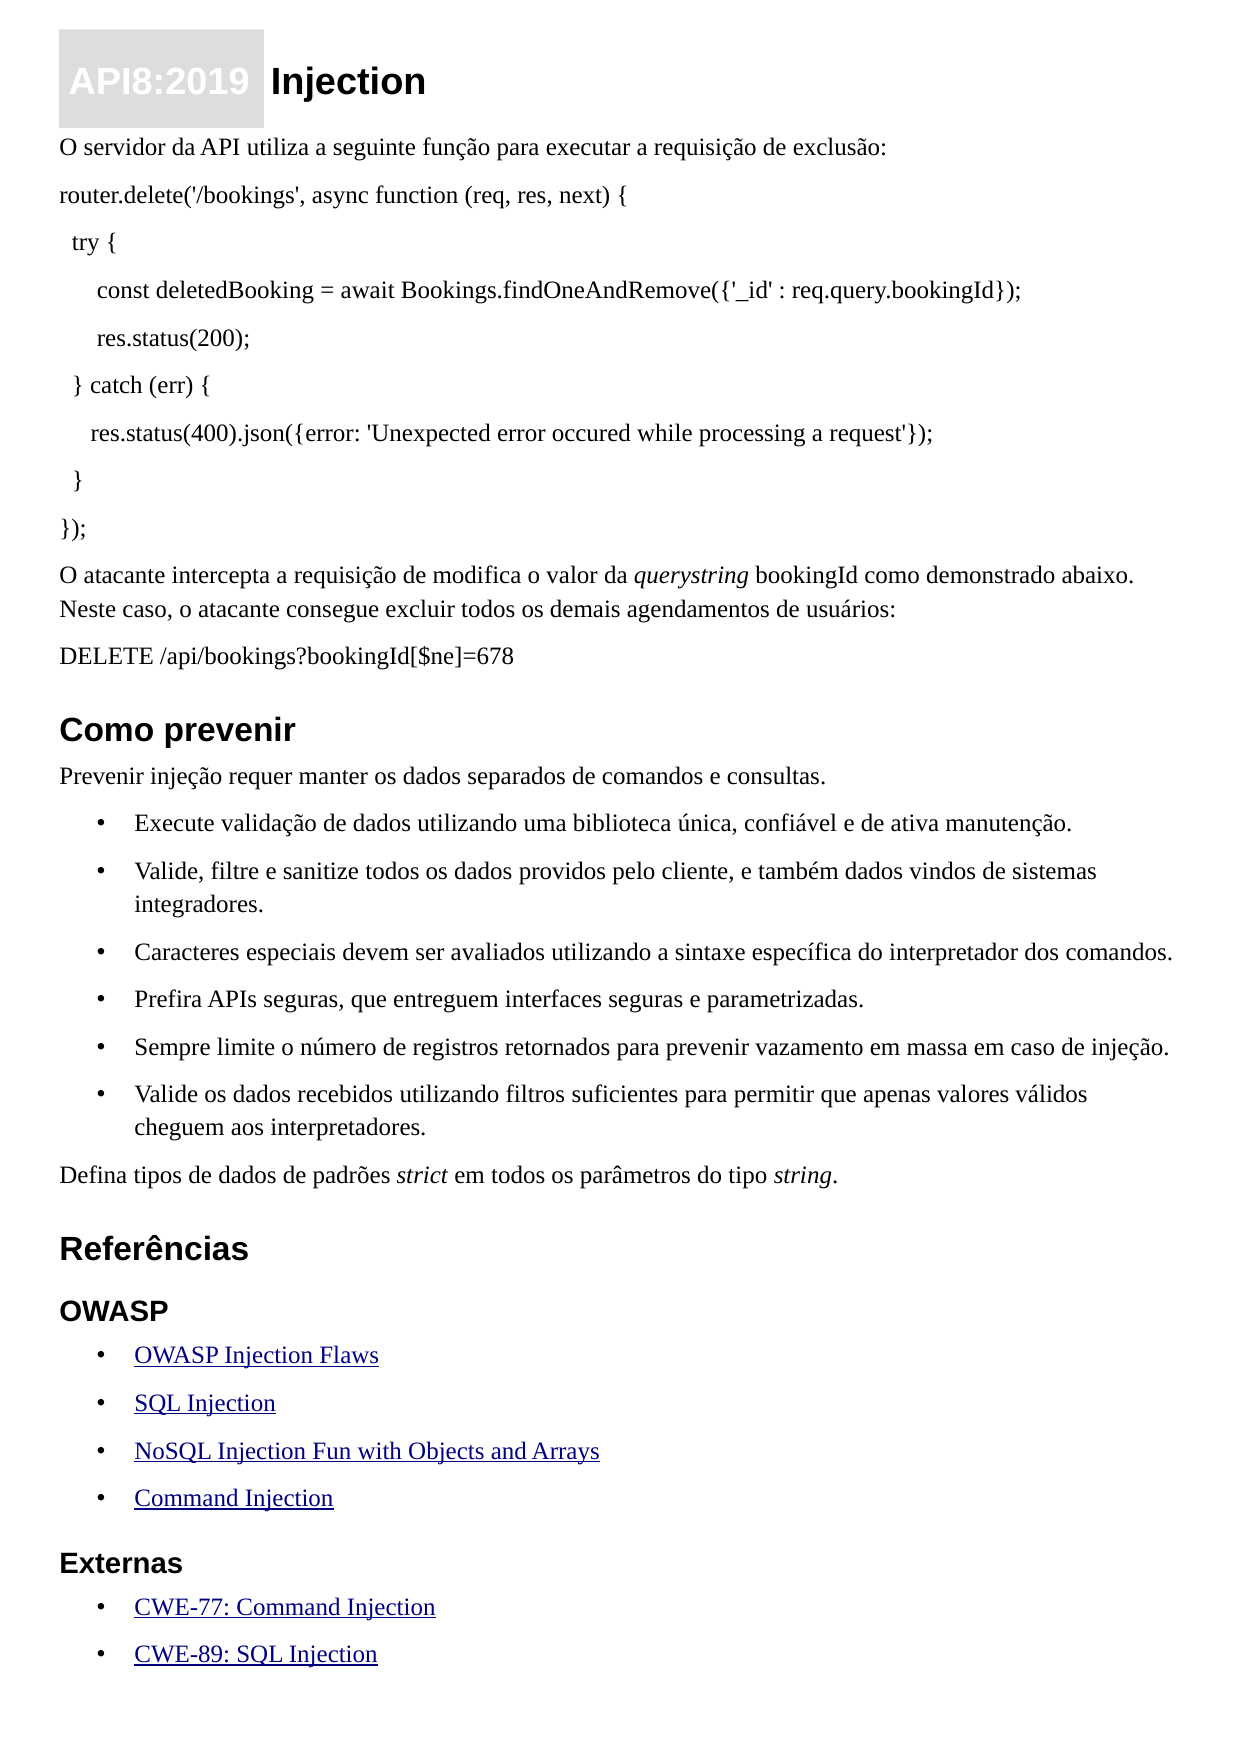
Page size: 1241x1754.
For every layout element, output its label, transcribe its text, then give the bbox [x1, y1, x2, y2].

list Command Injection [97, 1483, 1181, 1512]
list CWE-89: SQL Injection [97, 1639, 1181, 1668]
text Defina tipos de dados de padrões strict em todos os parâmetros do tipo string. [59, 1160, 1181, 1189]
text const deletedBooking = await Bookings.findOneAndRemove({'_id' : req.query.bookingId}); [59, 275, 1181, 304]
list SQL Injection [97, 1388, 1181, 1417]
text Prevenir injeção requer manter os dados separados de comandos e consultas. [59, 761, 1181, 789]
subtitle OWASP [59, 1294, 1181, 1328]
list NoSQL Injection Fun with Objects and Arrays [97, 1436, 1181, 1464]
subtitle Como prevenir [59, 710, 1181, 748]
text } [59, 465, 1181, 494]
text DELETE /api/bookings?bookingId[$ne]=678 [59, 641, 1181, 670]
list Valide os dados recebidos utilizando filtros suficientes para permitir que apenas valores válidos cheguem aos interpretadores. [97, 1079, 1181, 1141]
subtitle Referências [59, 1228, 1181, 1267]
list Execute validação de dados utilizando uma biblioteca única, confiável e de ativa manutenção. [97, 808, 1181, 837]
text res.status(400).json({error: 'Unexpected error occured while processing a request'}); [59, 418, 1181, 447]
list Sempre limite o número de registros retornados para prevenir vazamento em massa em caso de injeção. [97, 1032, 1181, 1061]
list Prefira APIs seguras, que entreguem interfaces seguras e parametrizadas. [97, 984, 1181, 1013]
text O servidor da API utiliza a seguinte função para executar a requisição de exclusão: [59, 132, 1181, 161]
list CWE-77: Command Injection [97, 1592, 1181, 1621]
text try { [59, 227, 1181, 256]
text O atacante intercepta a requisição de modifica o valor da querystring bookingId como demonstrado abaixo. Neste caso, o atacante consegue excluir todos os demais agendamentos de usuários: [59, 561, 1181, 622]
text router.delete('/bookings', async function (req, res, next) { [59, 180, 1181, 208]
text }); [59, 513, 1181, 542]
list OWASP Injection Flaws [97, 1341, 1181, 1369]
text res.status(200); [59, 323, 1181, 351]
list Caracteres especiais devem ser avaliados utilizando a sintaxe específica do interpretador dos comandos. [97, 937, 1181, 965]
subtitle Externas [59, 1546, 1181, 1579]
text } catch (err) { [59, 370, 1181, 399]
list Valide, filtre e sanitize todos os dados providos pelo cliente, e também dados vindos de sistemas integradores. [97, 856, 1181, 918]
